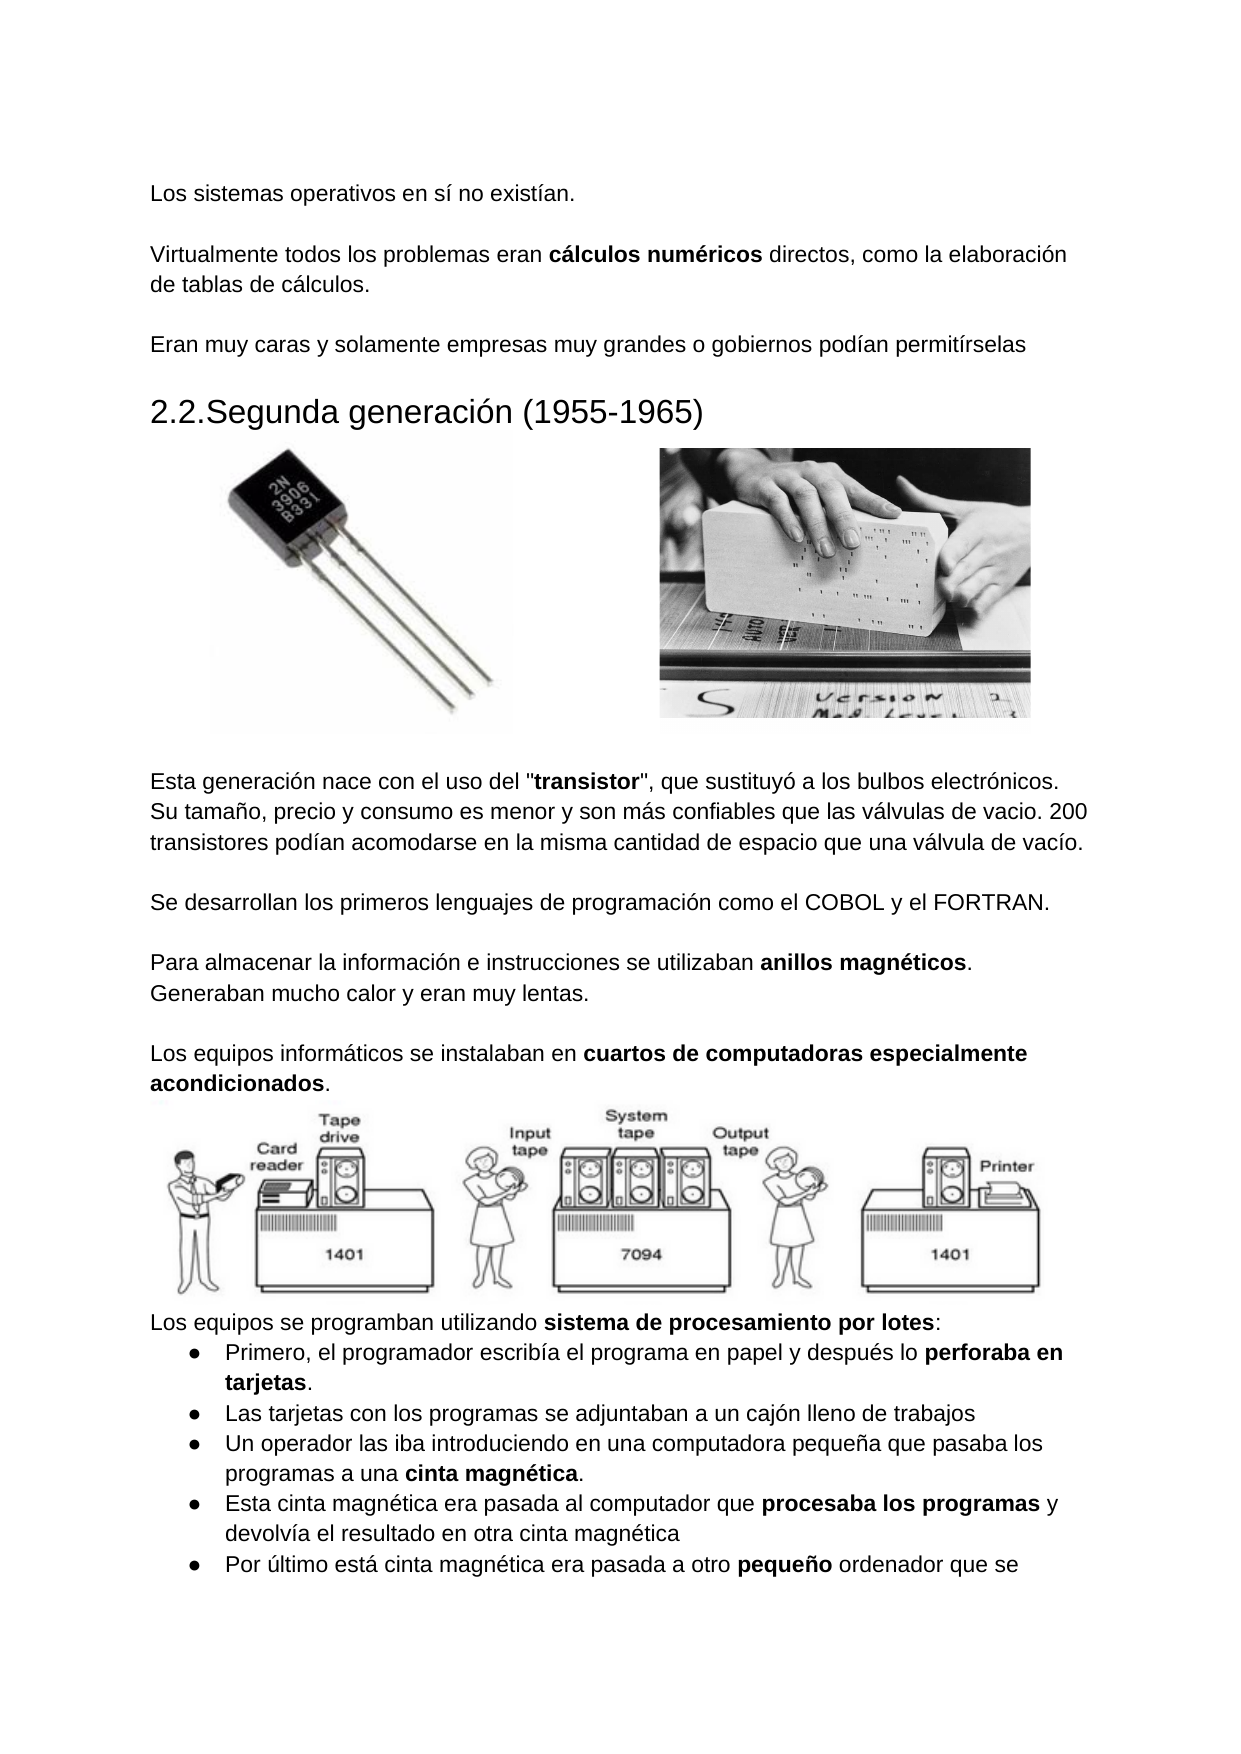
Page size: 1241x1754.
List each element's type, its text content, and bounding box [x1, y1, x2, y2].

subtitle 2.2.Segunda generación (1955-1965) [150, 392, 1090, 430]
picture [209, 430, 514, 734]
text Se desarrollan los primeros lenguajes de programación como el COBOL y el FORTRAN. [150, 889, 1090, 915]
text Eran muy caras y solamente empresas muy grandes o gobiernos podían permitírselas [150, 331, 1090, 358]
text Los equipos informáticos se instalaban en cuartos de computadoras especialmente acondicionados. [150, 1040, 1090, 1096]
text Para almacenar la información e instrucciones se utilizaban anillos magnéticos. Generaban mucho calor y eran muy lentas. [150, 949, 1090, 1006]
list Por último está cinta magnética era pasada a otro pequeño ordenador que se [187, 1551, 1090, 1577]
list Esta cinta magnética era pasada al computador que procesaba los programas y devolvía el resultado en otra cinta magnética [187, 1490, 1090, 1547]
picture [659, 448, 1031, 734]
list Un operador las iba introduciendo en una computadora pequeña que pasaba los programas a una cinta magnética. [187, 1430, 1090, 1486]
text Esta generación nace con el uso del "transistor", que sustituyó a los bulbos electrónicos. Su tamaño, precio y consumo es menor y son más confiables que las válvulas de vacio. 200 transistores podían acomodarse en la misma cantidad de espacio que una válvula de vacío. [150, 768, 1090, 855]
text Los equipos se programban utilizando sistema de procesamiento por lotes: [150, 1309, 1090, 1335]
list Las tarjetas con los programas se adjuntaban a un cajón lleno de trabajos [187, 1399, 1090, 1426]
list Primero, el programador escribía el programa en papel y después lo perforaba en tarjetas. [187, 1339, 1090, 1396]
text Virtualmente todos los problemas eran cálculos numéricos directos, como la elaboración de tablas de cálculos. [150, 241, 1090, 297]
text Los sistemas operativos en sí no existían. [150, 180, 1090, 207]
picture [150, 1100, 1063, 1305]
